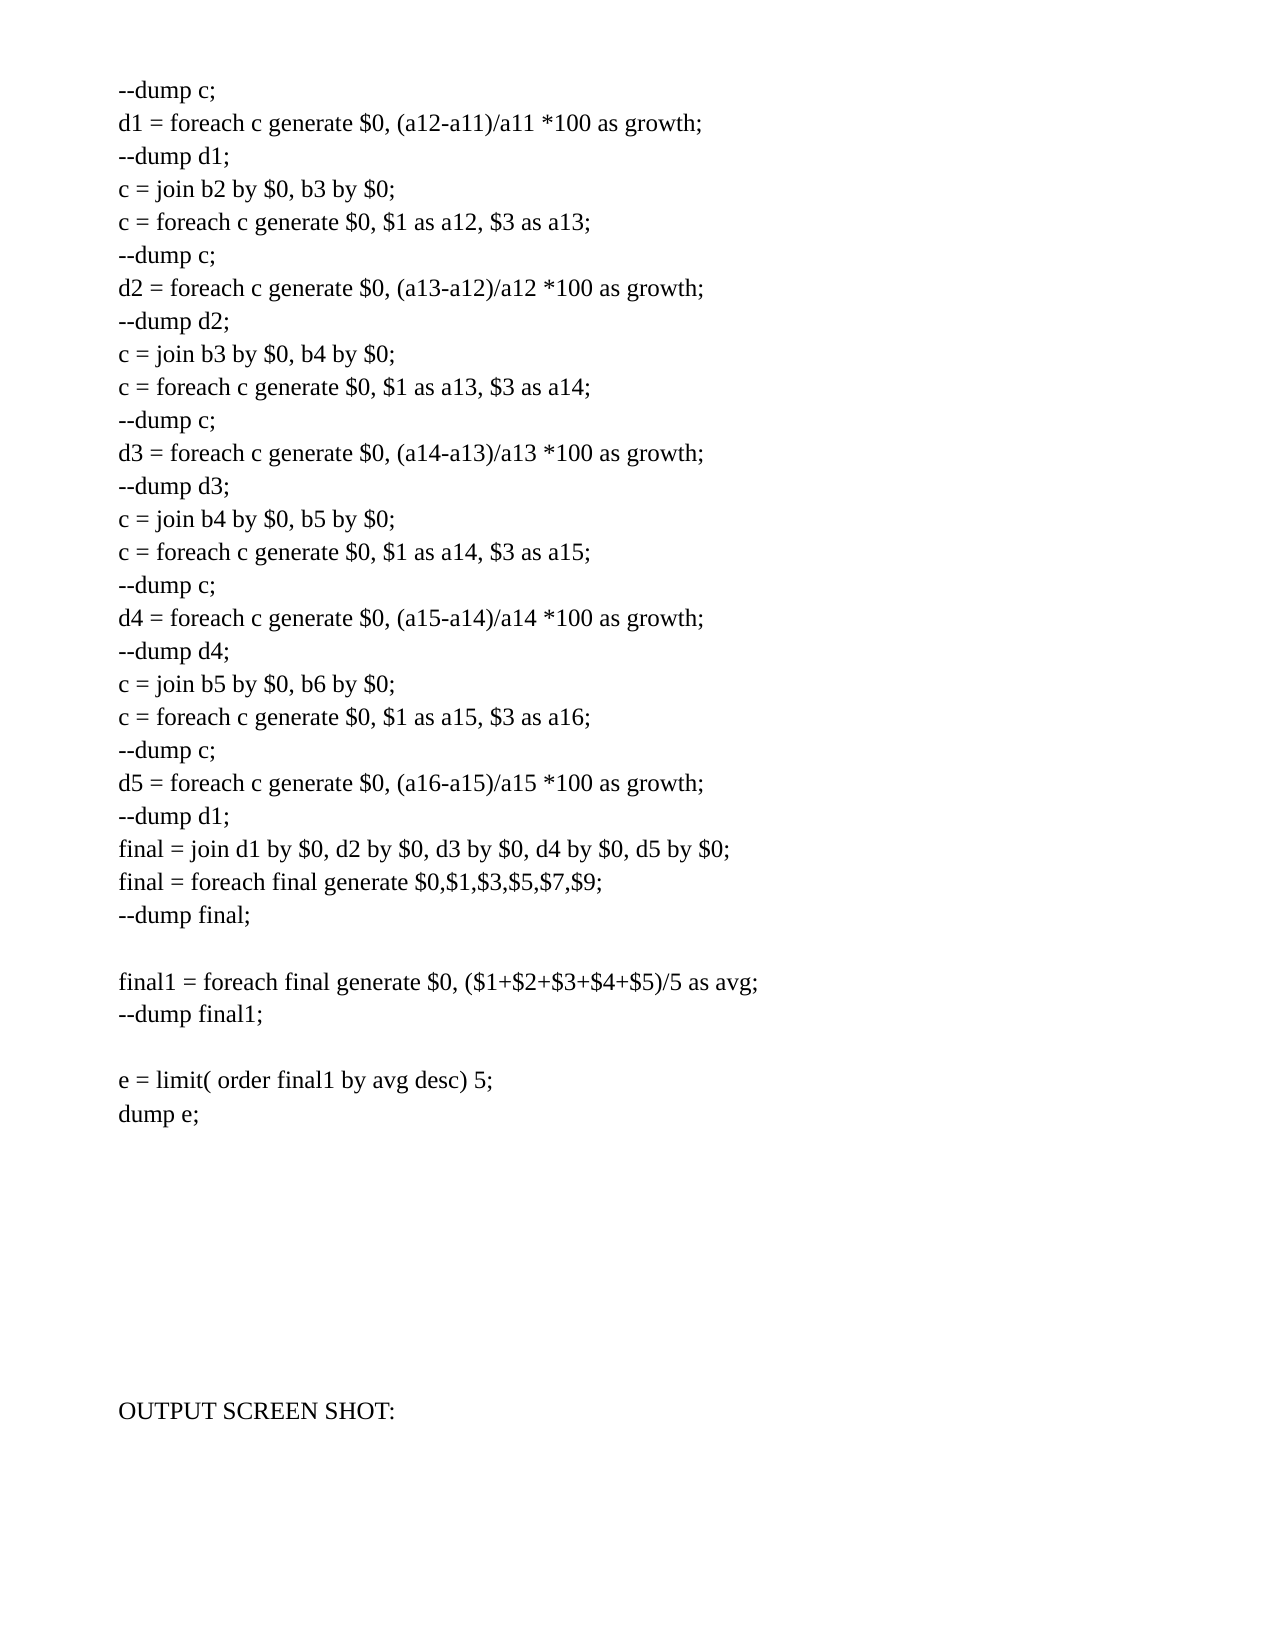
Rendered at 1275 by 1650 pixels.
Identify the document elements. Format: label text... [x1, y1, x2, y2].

text c = join b3 by $0, b4 by $0; [118, 339, 1157, 368]
text --dump c; [118, 75, 1157, 104]
text --dump final; [118, 901, 1157, 929]
text --dump final1; [118, 999, 1157, 1028]
text OUTPUT SCREEN SHOT: [118, 1396, 1157, 1424]
text --dump c; [118, 405, 1157, 434]
text c = foreach c generate $0, $1 as a12, $3 as a13; [118, 207, 1157, 236]
text --dump d4; [118, 636, 1157, 665]
text e = limit( order final1 by avg desc) 5; [118, 1066, 1157, 1094]
text c = join b5 by $0, b6 by $0; [118, 669, 1157, 698]
text --dump d1; [118, 801, 1157, 830]
text --dump d1; [118, 141, 1157, 170]
text c = foreach c generate $0, $1 as a14, $3 as a15; [118, 537, 1157, 566]
text c = foreach c generate $0, $1 as a13, $3 as a14; [118, 372, 1157, 401]
text dump e; [118, 1099, 1157, 1127]
text final1 = foreach final generate $0, ($1+$2+$3+$4+$5)/5 as avg; [118, 967, 1157, 995]
text d3 = foreach c generate $0, (a14-a13)/a13 *100 as growth; [118, 438, 1157, 467]
text c = join b4 by $0, b5 by $0; [118, 504, 1157, 533]
text --dump d3; [118, 471, 1157, 500]
text final = foreach final generate $0,$1,$3,$5,$7,$9; [118, 867, 1157, 896]
text d4 = foreach c generate $0, (a15-a14)/a14 *100 as growth; [118, 603, 1157, 632]
text d5 = foreach c generate $0, (a16-a15)/a15 *100 as growth; [118, 768, 1157, 797]
text --dump d2; [118, 306, 1157, 335]
text c = join b2 by $0, b3 by $0; [118, 174, 1157, 203]
text --dump c; [118, 735, 1157, 764]
text --dump c; [118, 570, 1157, 599]
text final = join d1 by $0, d2 by $0, d3 by $0, d4 by $0, d5 by $0; [118, 834, 1157, 863]
text d1 = foreach c generate $0, (a12-a11)/a11 *100 as growth; [118, 108, 1157, 137]
text c = foreach c generate $0, $1 as a15, $3 as a16; [118, 702, 1157, 731]
text --dump c; [118, 240, 1157, 269]
text d2 = foreach c generate $0, (a13-a12)/a12 *100 as growth; [118, 273, 1157, 302]
